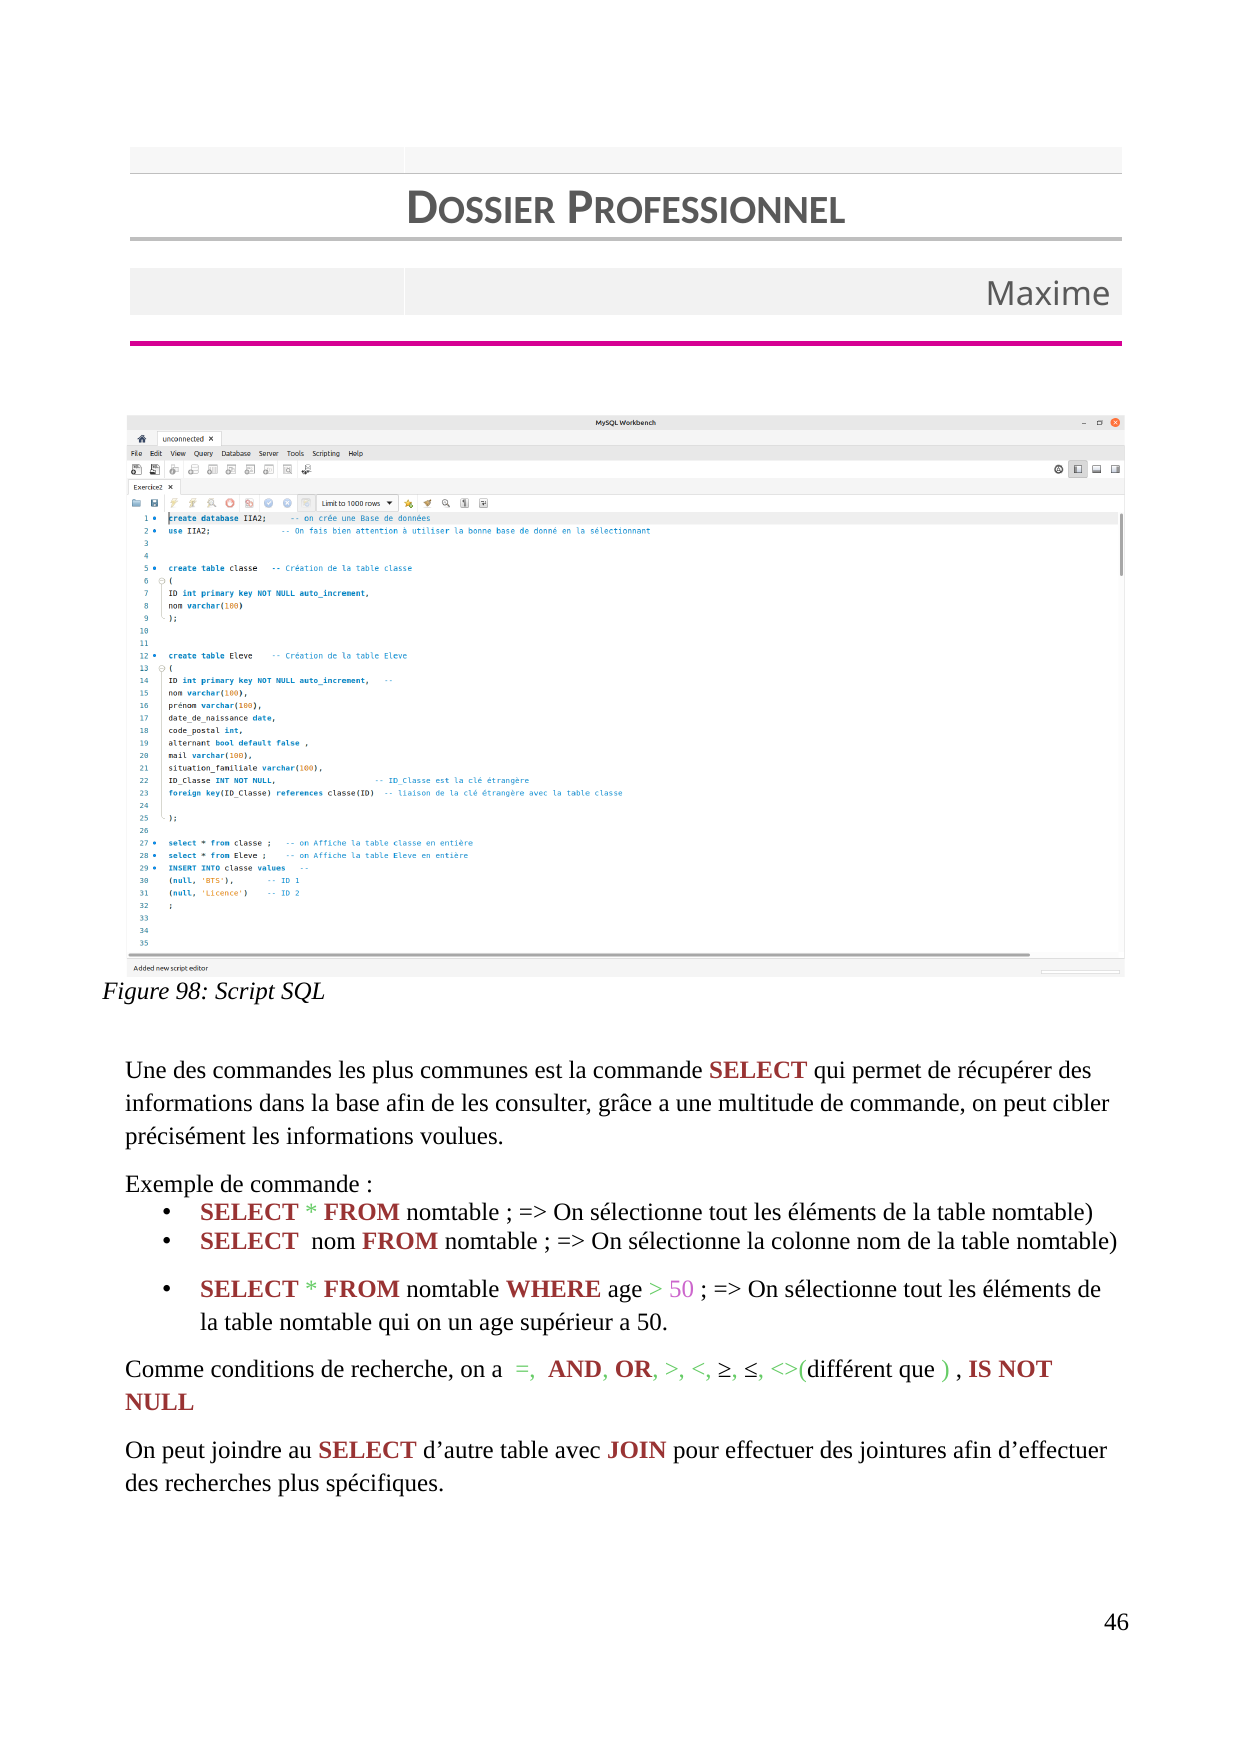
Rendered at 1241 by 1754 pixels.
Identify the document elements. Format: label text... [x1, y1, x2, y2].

text Comme conditions de recherche, on a =, AND, OR, >, <, ≥, ≤, <>(différent que ) , IS NOT NULL [125, 1354, 1123, 1416]
list SELECT * FROM nomtable WHERE age > 50 ; => On sélectionne tout les éléments de la table nomtable qui on un age supérieur a 50. [162, 1274, 1123, 1336]
picture [126, 415, 1125, 977]
text Une des commandes les plus communes est la commande SELECT qui permet de récupérer des informations dans la base afin de les consulter, grâce a une multitude de commande, on peut cibler précisément les informations voulues. [125, 1055, 1123, 1150]
text Figure 98: Script SQL [102, 415, 1149, 1005]
list SELECT * FROM nomtable ; => On sélectionne tout les éléments de la table nomtable) [162, 1197, 1123, 1226]
text Exemple de commande : [125, 1169, 1123, 1197]
text On peut joindre au SELECT d’autre table avec JOIN pour effectuer des jointures afin d’effectuer des recherches plus spécifiques. [125, 1435, 1123, 1497]
list SELECT nom FROM nomtable ; => On sélectionne la colonne nom de la table nomtable) [162, 1226, 1123, 1255]
